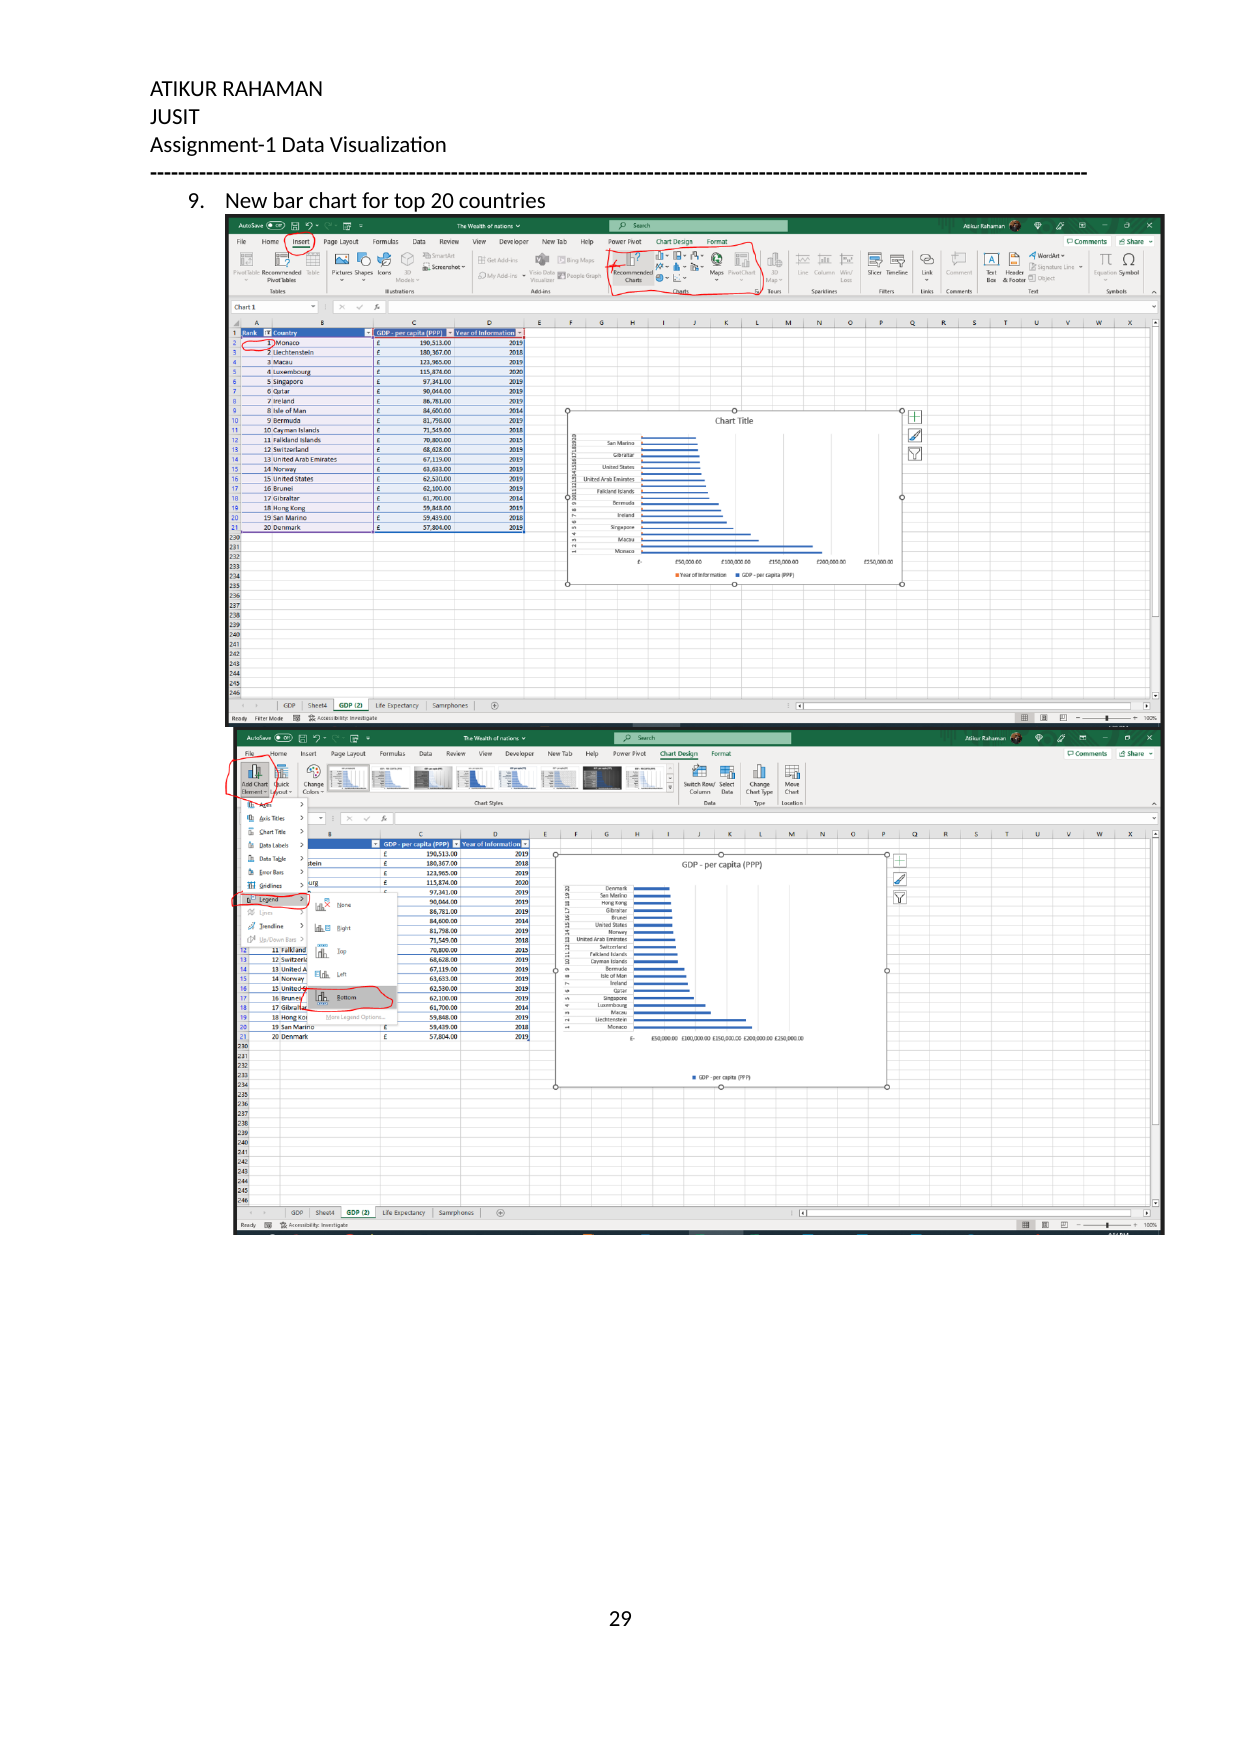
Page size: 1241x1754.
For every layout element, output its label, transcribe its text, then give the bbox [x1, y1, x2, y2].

list New bar chart for top 20 countries [187, 186, 1090, 1235]
